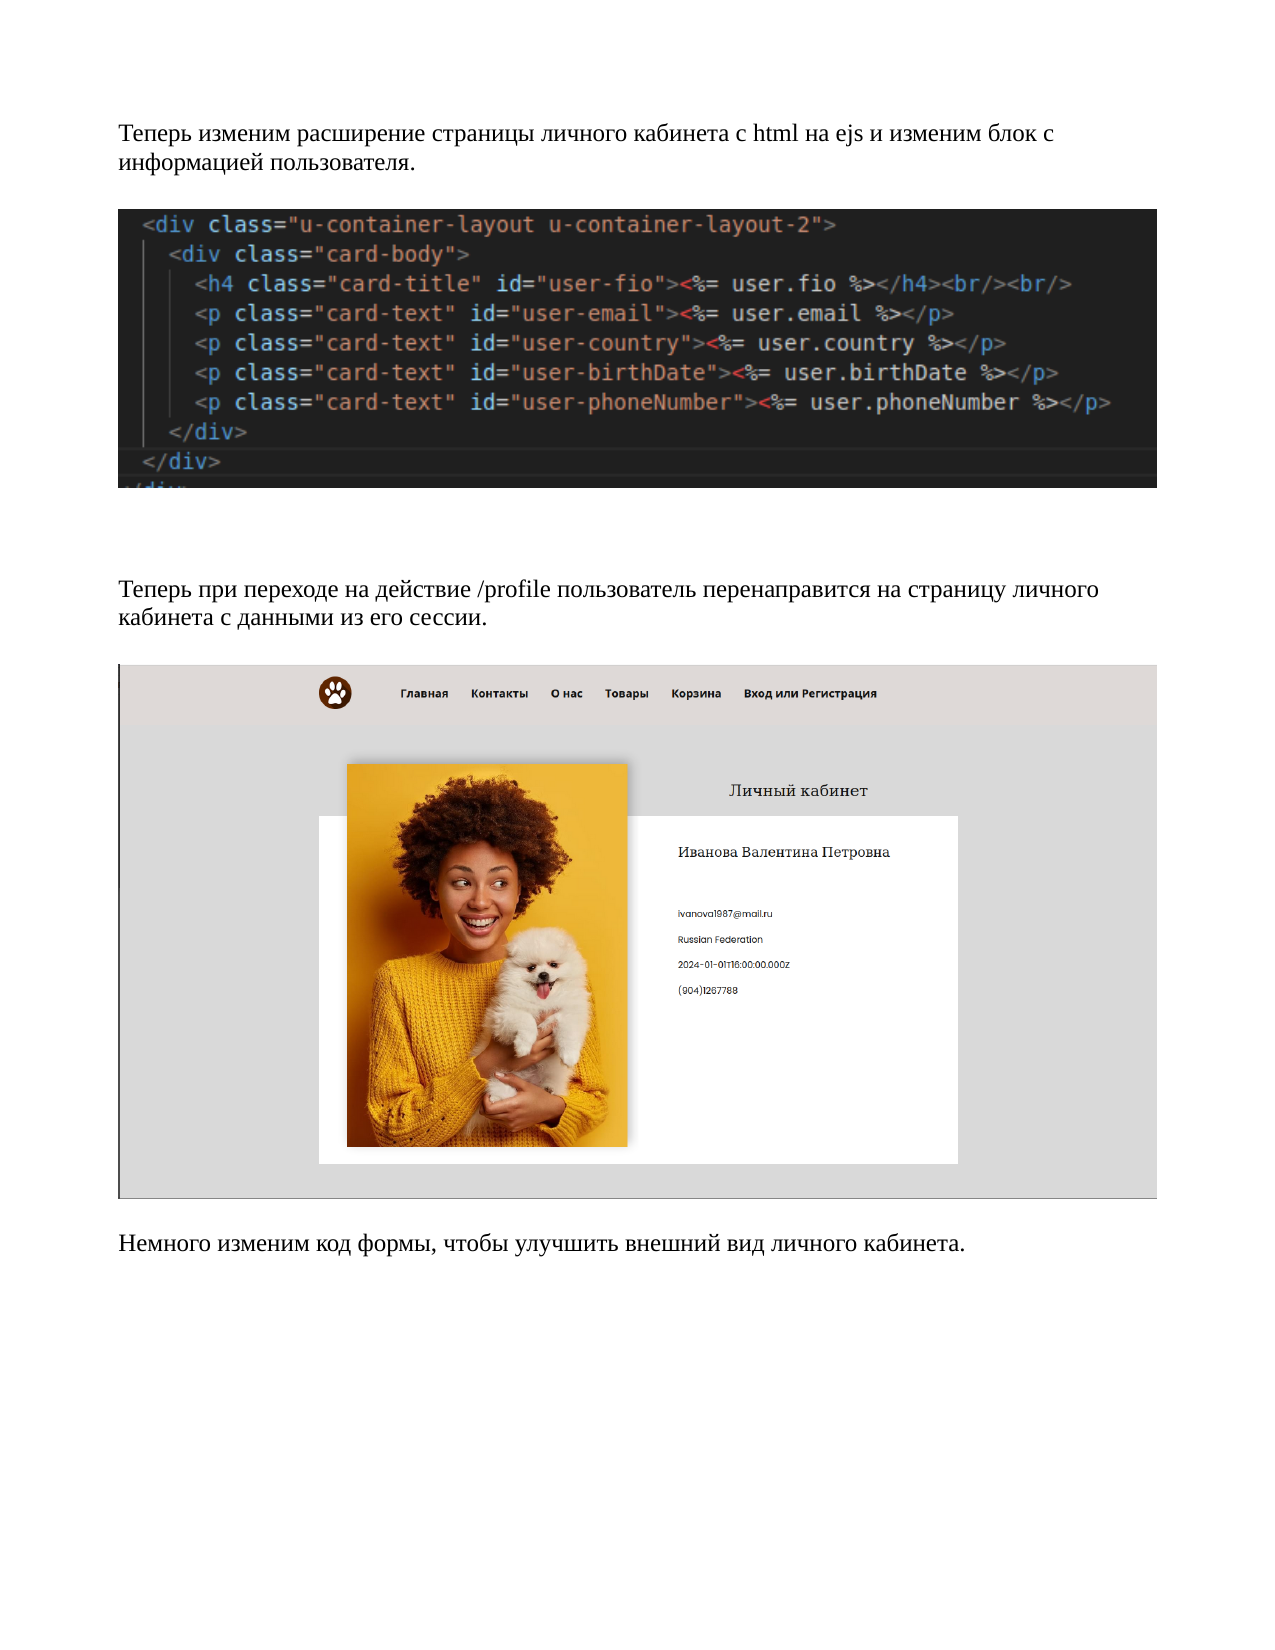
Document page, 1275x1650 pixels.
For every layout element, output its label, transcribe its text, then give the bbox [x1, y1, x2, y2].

text Теперь изменим расширение страницы личного кабинета с html на ejs и изменим блок с информацией пользователя. [118, 118, 1157, 176]
picture [118, 664, 1157, 1199]
text Немного изменим код формы, чтобы улучшить внешний вид личного кабинета. [118, 1228, 1157, 1285]
text Теперь при переходе на действие /profile пользователь перенаправится на страницу личного кабинета с данными из его сессии. [118, 574, 1157, 631]
picture [118, 209, 1157, 488]
